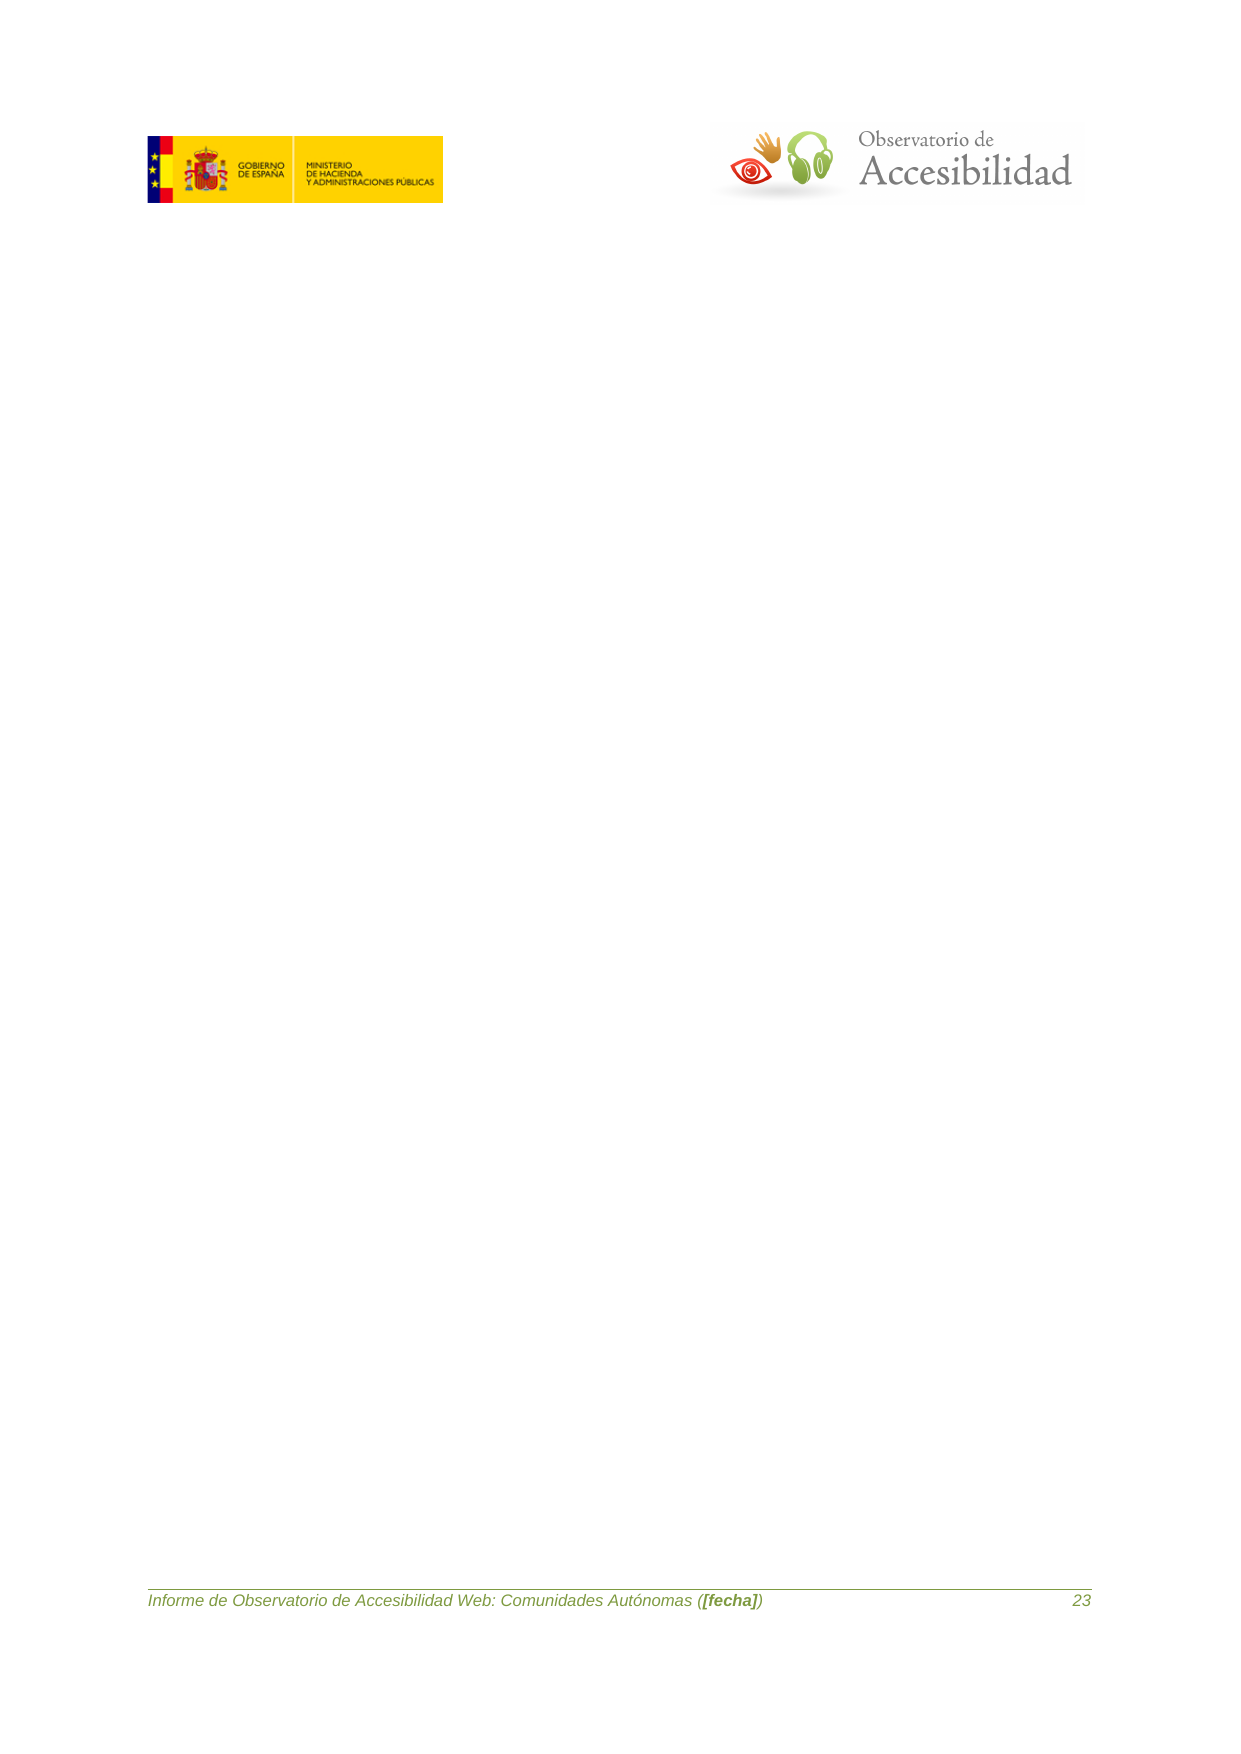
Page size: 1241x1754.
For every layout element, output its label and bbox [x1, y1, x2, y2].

picture [710, 122, 1086, 205]
picture [147, 136, 443, 203]
